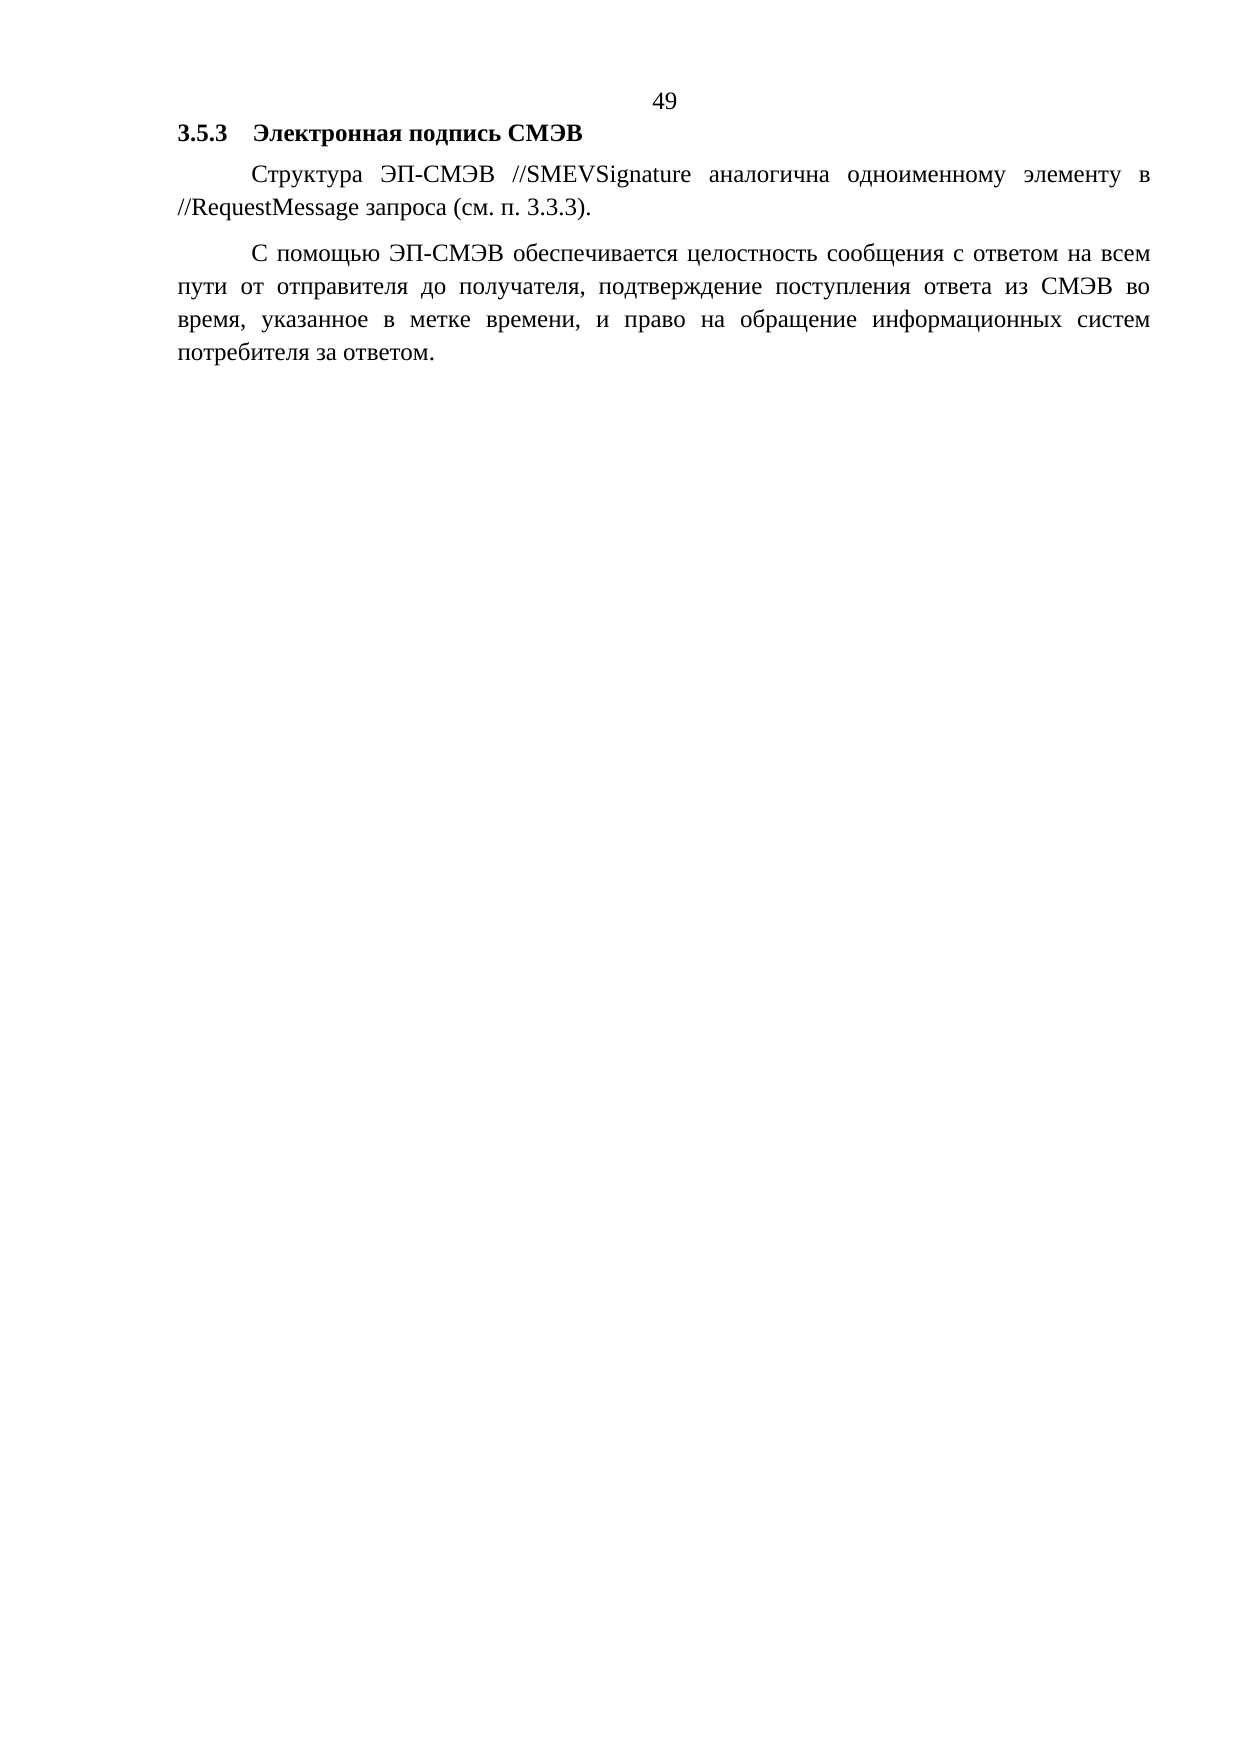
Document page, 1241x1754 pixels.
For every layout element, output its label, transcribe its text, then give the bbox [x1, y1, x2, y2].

text С помощью ЭП-СМЭВ обеспечивается целостность сообщения с ответом на всем пути от отправителя до получателя, подтверждение поступления ответа из СМЭВ во время, указанное в метке времени, и право на обращение информационных систем потребителя за ответом. [177, 238, 1152, 366]
subtitle Электронная подпись СМЭВ [177, 118, 1152, 147]
text Структура ЭП-СМЭВ //SMEVSignature аналогична одноименному элементу в //RequestMessage запроса (см. п. 3.3.3). [177, 159, 1152, 221]
